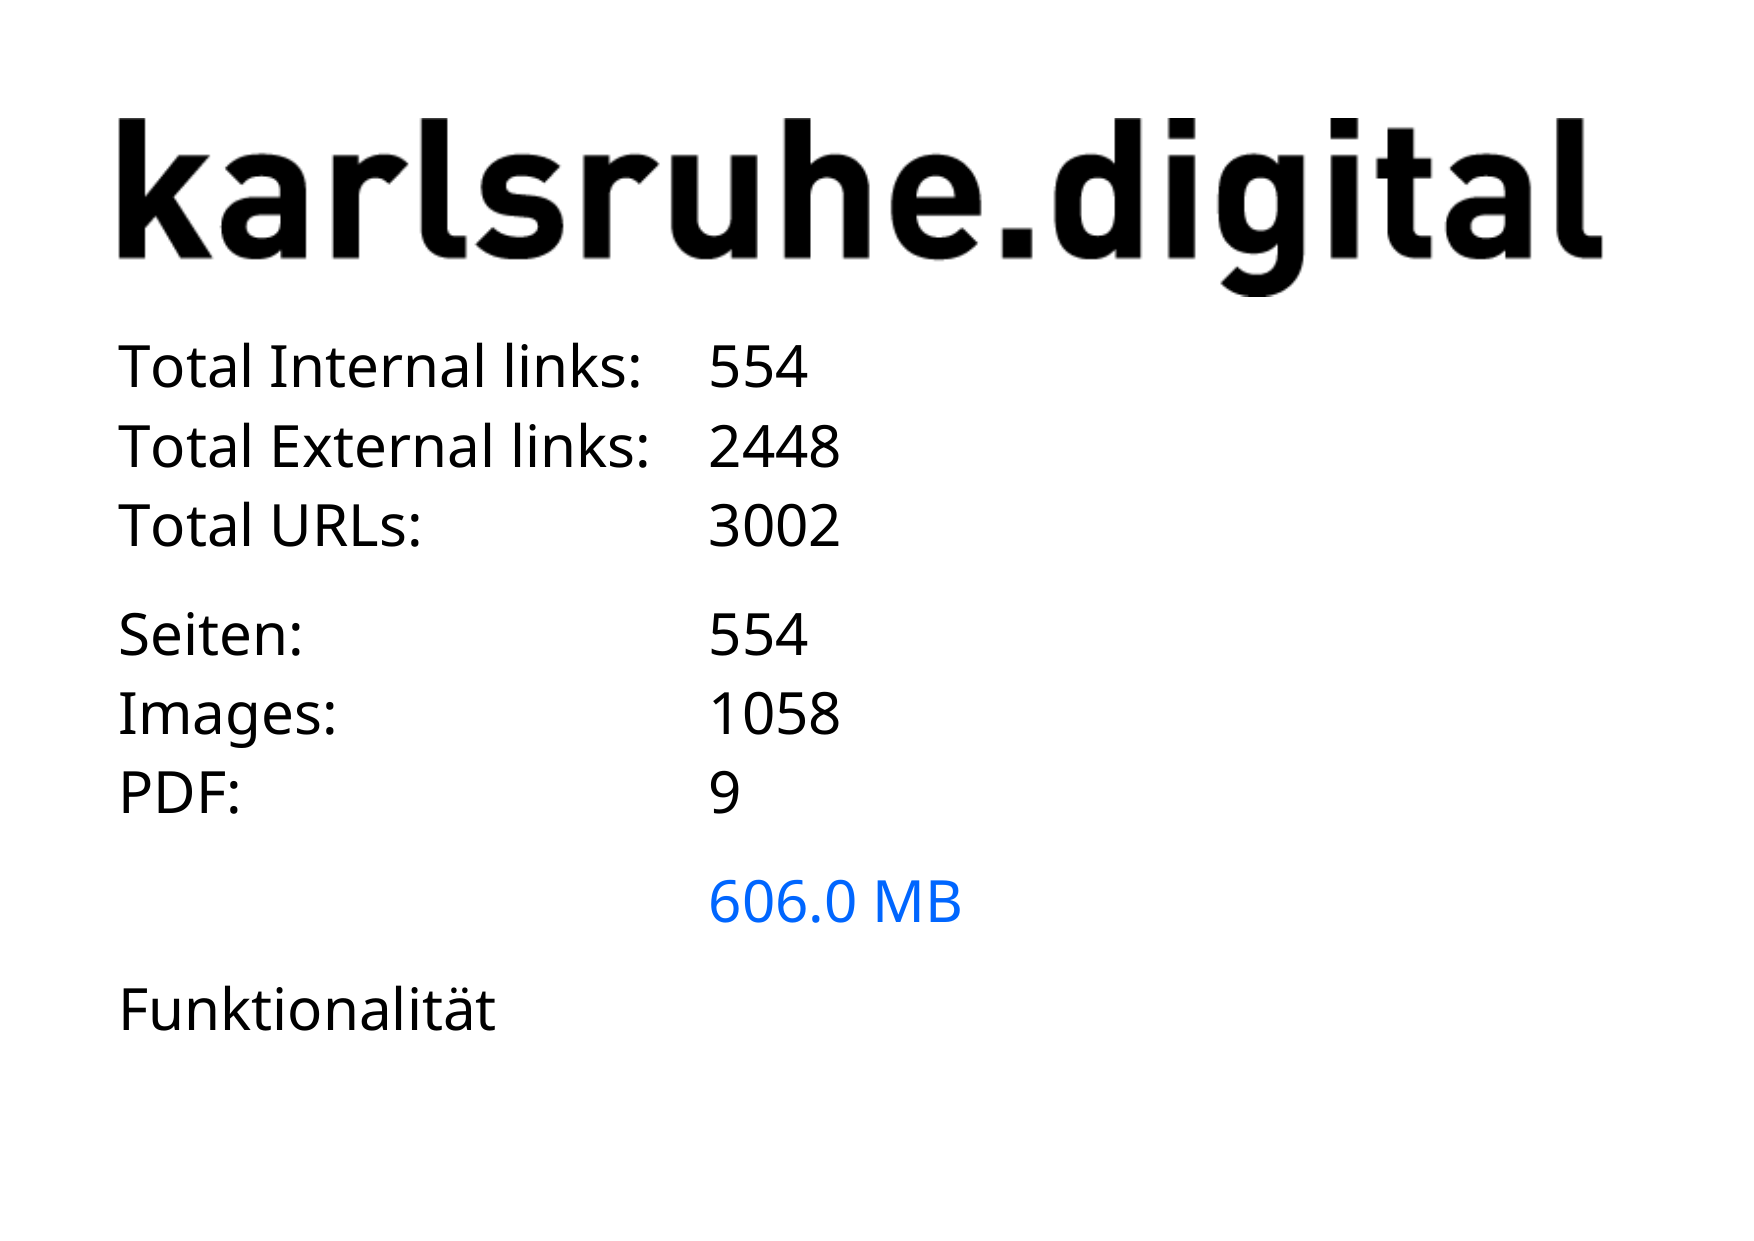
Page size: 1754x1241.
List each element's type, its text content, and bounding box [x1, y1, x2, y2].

picture [118, 118, 1604, 297]
text 606.0 MB [118, 860, 1636, 939]
text Images: 1058 [118, 672, 1636, 751]
text Total External links: 2448 [118, 405, 1636, 484]
text Total URLs: 3002 [118, 484, 1636, 564]
text Funktionalität [118, 968, 1636, 1047]
text PDF: 9 [118, 751, 1636, 831]
text Total Internal links: 554 [118, 325, 1636, 405]
text Seiten: 554 [118, 592, 1636, 672]
